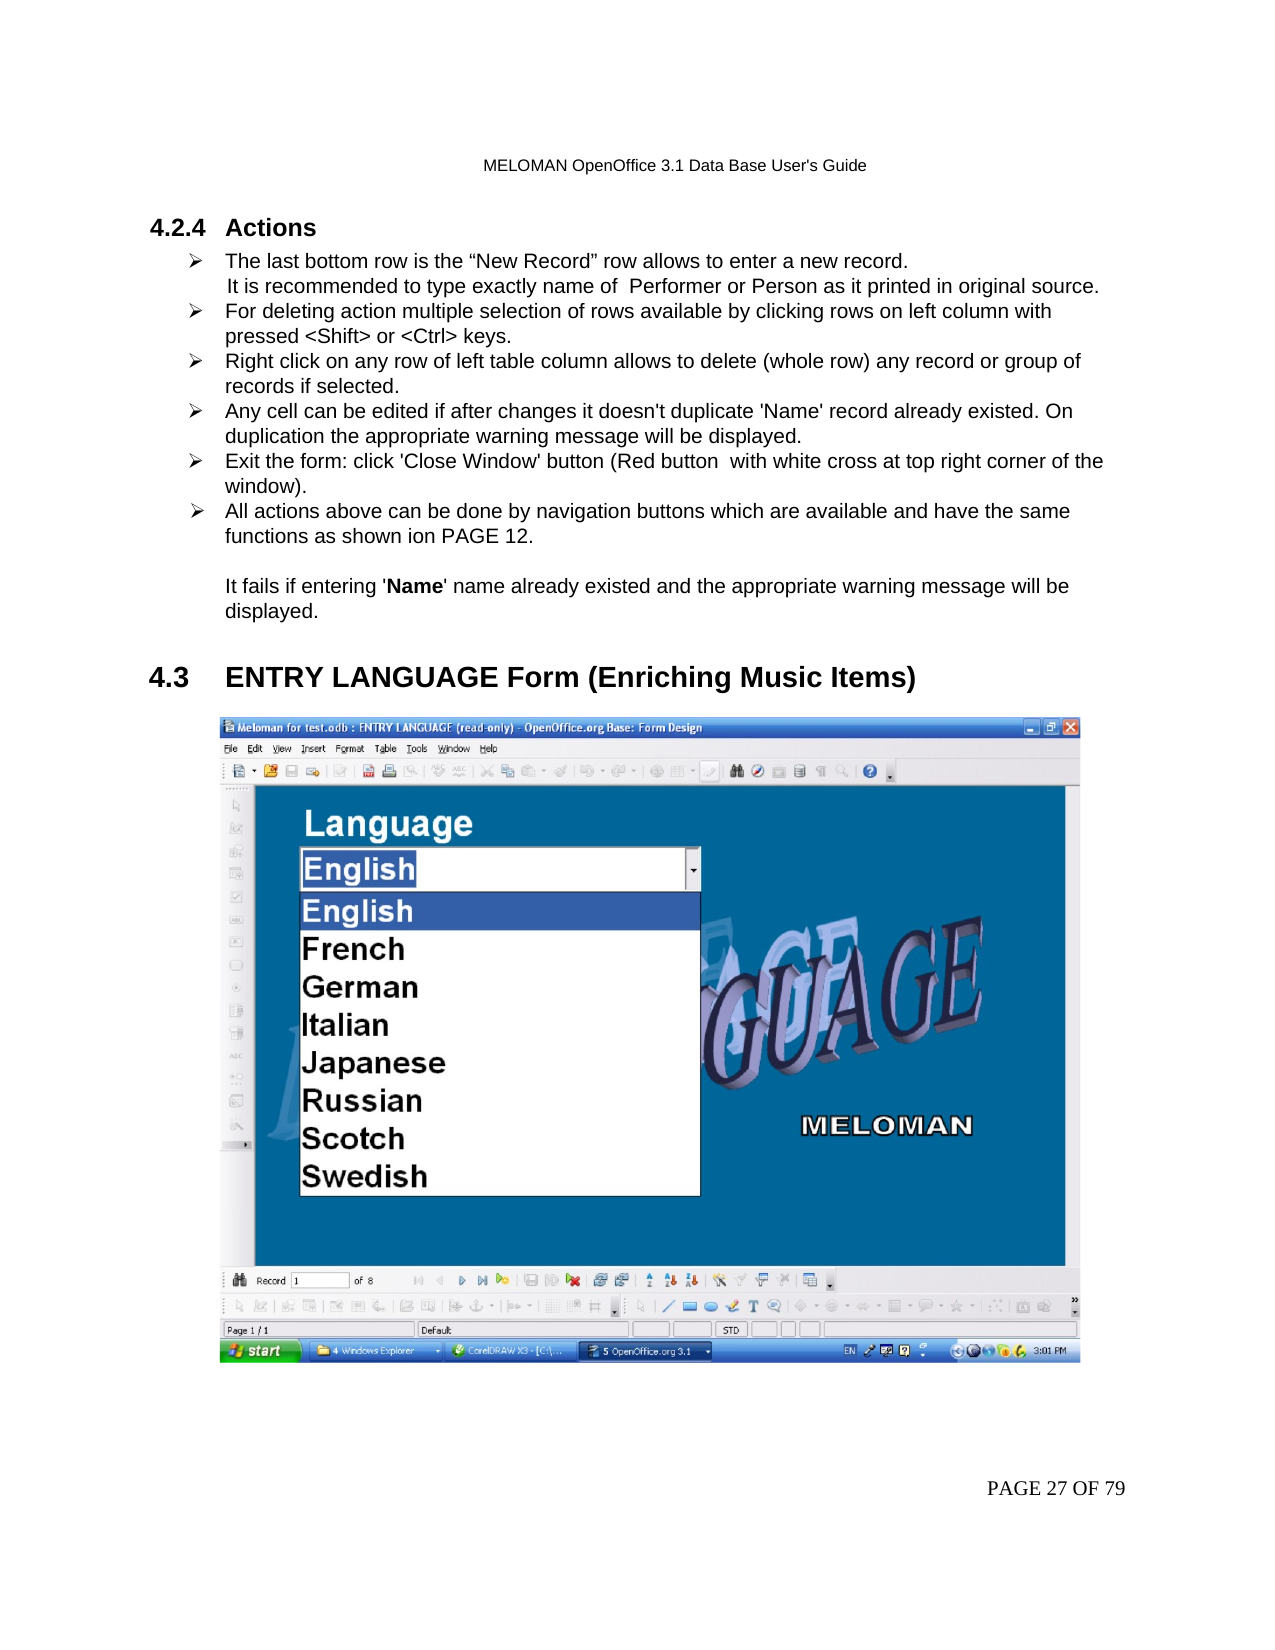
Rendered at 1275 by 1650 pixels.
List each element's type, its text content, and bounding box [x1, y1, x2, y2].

list For deleting action multiple selection of rows available by clicking rows on left column with pressed <Shift> or <Ctrl> keys. [187, 297, 1125, 347]
subtitle ENTRY LANGUAGE Form (Enriching Music Items) [148, 660, 1125, 693]
list Exit the form: click 'Close Window' button (Red button with white cross at top right corner of the window). [187, 447, 1125, 497]
list All actions above can be done by navigation buttons which are available and have the same functions as shown ion PAGE 12. [189, 497, 1125, 547]
list Right click on any row of left table column allows to delete (whole row) any record or group of records if selected. [187, 347, 1125, 397]
list It fails if entering 'Name' name already existed and the appropriate warning message will be displayed. [225, 572, 1125, 622]
list Any cell can be edited if after changes it doesn't duplicate 'Name' record already existed. On duplication the appropriate warning message will be displayed. [187, 397, 1125, 447]
subtitle Actions [150, 212, 1125, 241]
picture [219, 717, 1081, 1363]
list It is recommended to type exactly name of Performer or Person as it printed in original source. [192, 272, 1125, 297]
list The last bottom row is the “New Record” row allows to enter a new record. [187, 247, 1125, 272]
